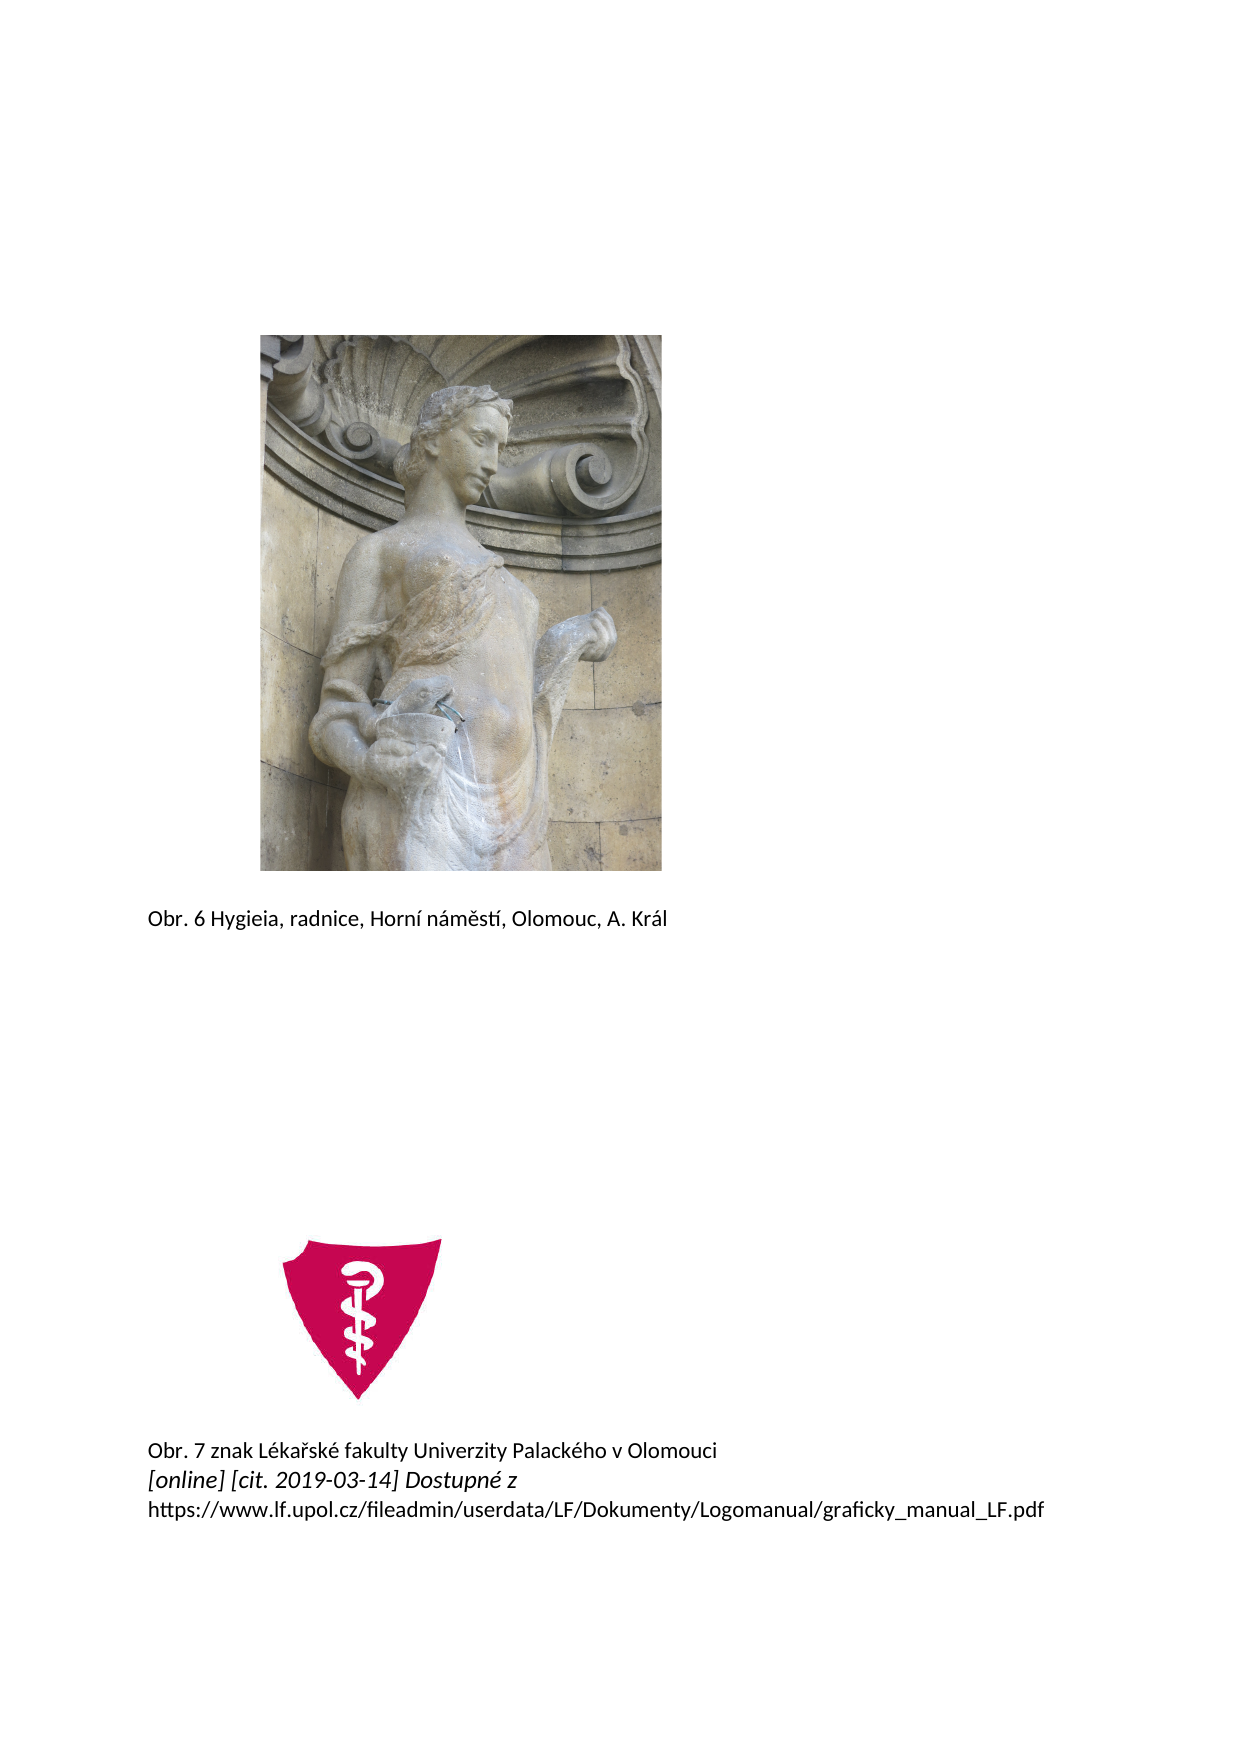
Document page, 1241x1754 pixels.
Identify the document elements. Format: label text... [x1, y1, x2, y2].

picture [260, 335, 662, 871]
text Obr. 7 znak Lékařské fakulty Univerzity Palackého v Olomouci [148, 1437, 1093, 1464]
text [online] [cit. 2019-03-14] Dostupné z https://www.lf.upol.cz/fileadmin/userdata/LF/Dokumenty/Logomanual/graficky_manual_LF.pdf [148, 1464, 1093, 1523]
text Obr. 6 Hygieia, radnice, Horní náměstí, Olomouc, A. Král [148, 904, 1093, 932]
picture [263, 1220, 459, 1416]
